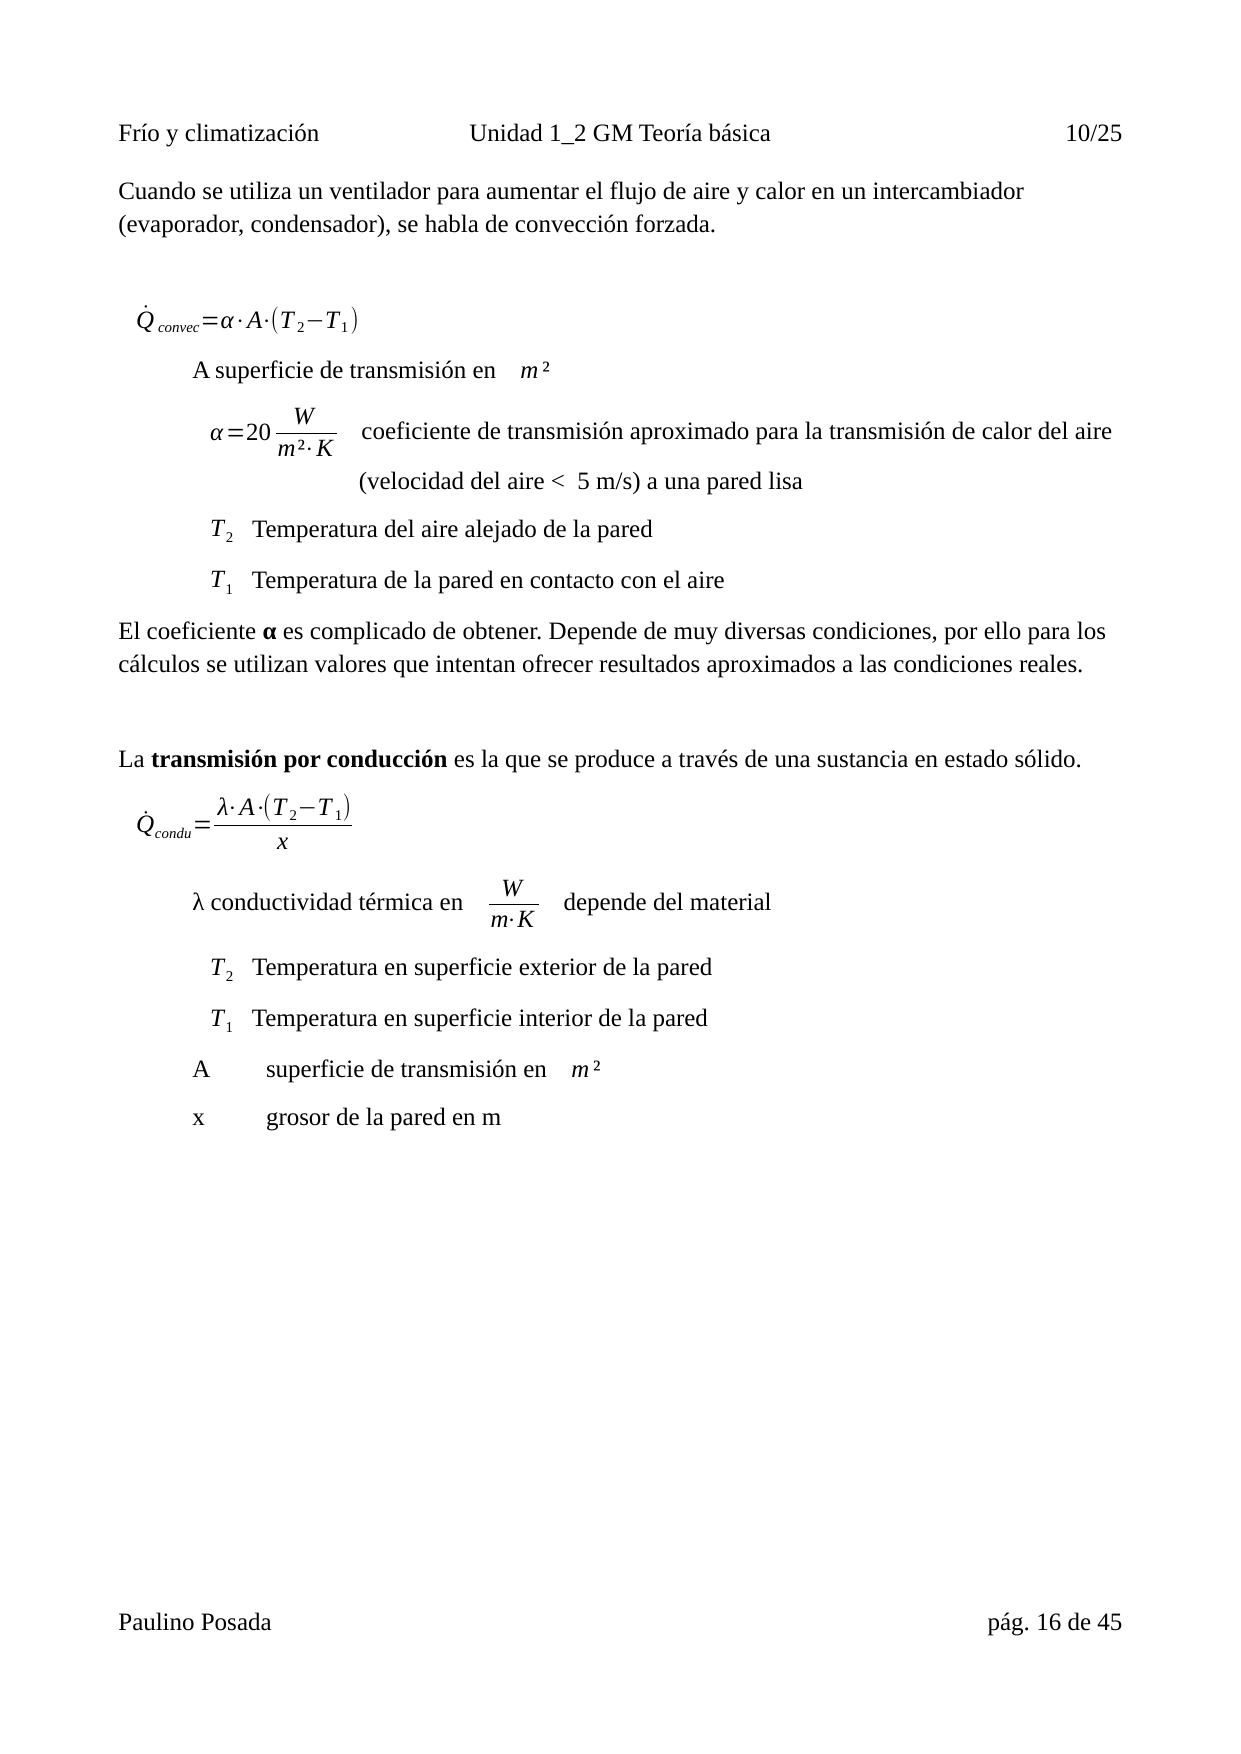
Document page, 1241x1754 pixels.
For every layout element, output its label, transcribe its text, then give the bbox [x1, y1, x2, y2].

text El coeficiente α es complicado de obtener. Depende de muy diversas condiciones, por ello para los cálculos se utilizan valores que intentan ofrecer resultados aproximados a las condiciones reales. [118, 616, 1122, 678]
text coeficiente de transmisión aproximado para la transmisión de calor del aire (velocidad del aire < 5 m/s) a una pared lisa [118, 403, 1122, 495]
text Temperatura de la pared en contacto con el aire [118, 565, 1122, 597]
text λ conductividad térmica en depende del material [118, 874, 1122, 933]
text Temperatura del aire alejado de la pared [118, 514, 1122, 546]
text La transmisión por conducción es la que se produce a través de una sustancia en estado sólido. [118, 744, 1122, 773]
text x grosor de la pared en m [118, 1102, 1122, 1131]
text Cuando se utiliza un ventilador para aumentar el flujo de aire y calor en un intercambiador (evaporador, condensador), se habla de convección forzada. [118, 176, 1122, 238]
text A superficie de transmisión en [118, 355, 1122, 384]
text Temperatura en superficie interior de la pared [118, 1003, 1122, 1036]
text A superficie de transmisión en [118, 1054, 1122, 1083]
text Temperatura en superficie exterior de la pared [118, 952, 1122, 984]
